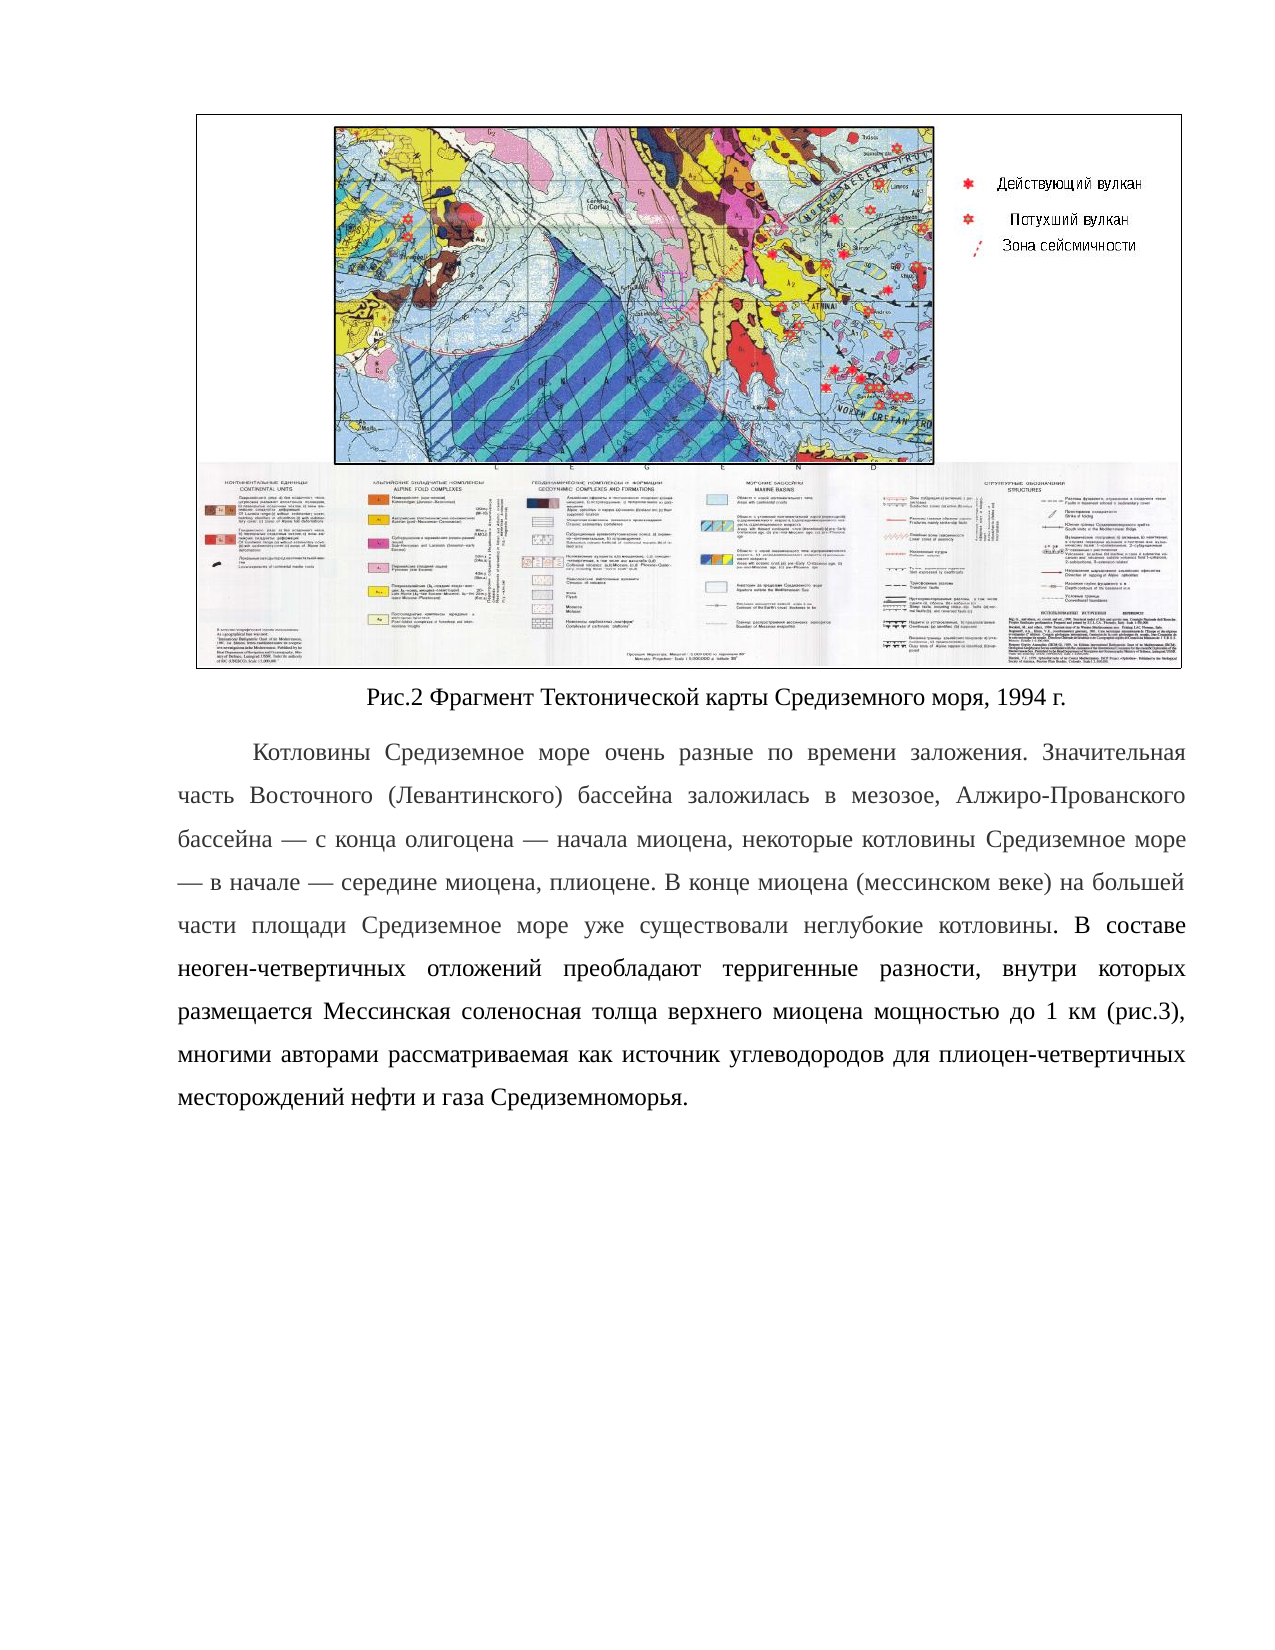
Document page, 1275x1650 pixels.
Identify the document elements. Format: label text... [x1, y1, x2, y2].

text Котловины Средиземное море очень разные по времени заложения. Значительная часть Восточного (Левантинского) бассейна заложилась в мезозое, Алжиро-Прованского бассейна — с конца олигоцена — начала миоцена, некоторые котловины Средиземное море — в начале — середине миоцена, плиоцене. В конце миоцена (мессинском веке) на большей части площади Средиземное море уже существовали неглубокие котловины. В составе неоген-четвертичных отложений преобладают терригенные разности, внутри которых размещается Мессинская соленосная толща верхнего миоцена мощностью до 1 км (рис.3), многими авторами рассматриваемая как источник углеводородов для плиоцен-четвертичных месторождений нефти и газа Средиземноморья. [177, 737, 1186, 1111]
text Рис.2 Фрагмент Тектонической карты Средиземного моря, 1994 г. [177, 118, 1186, 711]
text [197, 115, 1181, 668]
picture [198, 117, 1178, 666]
